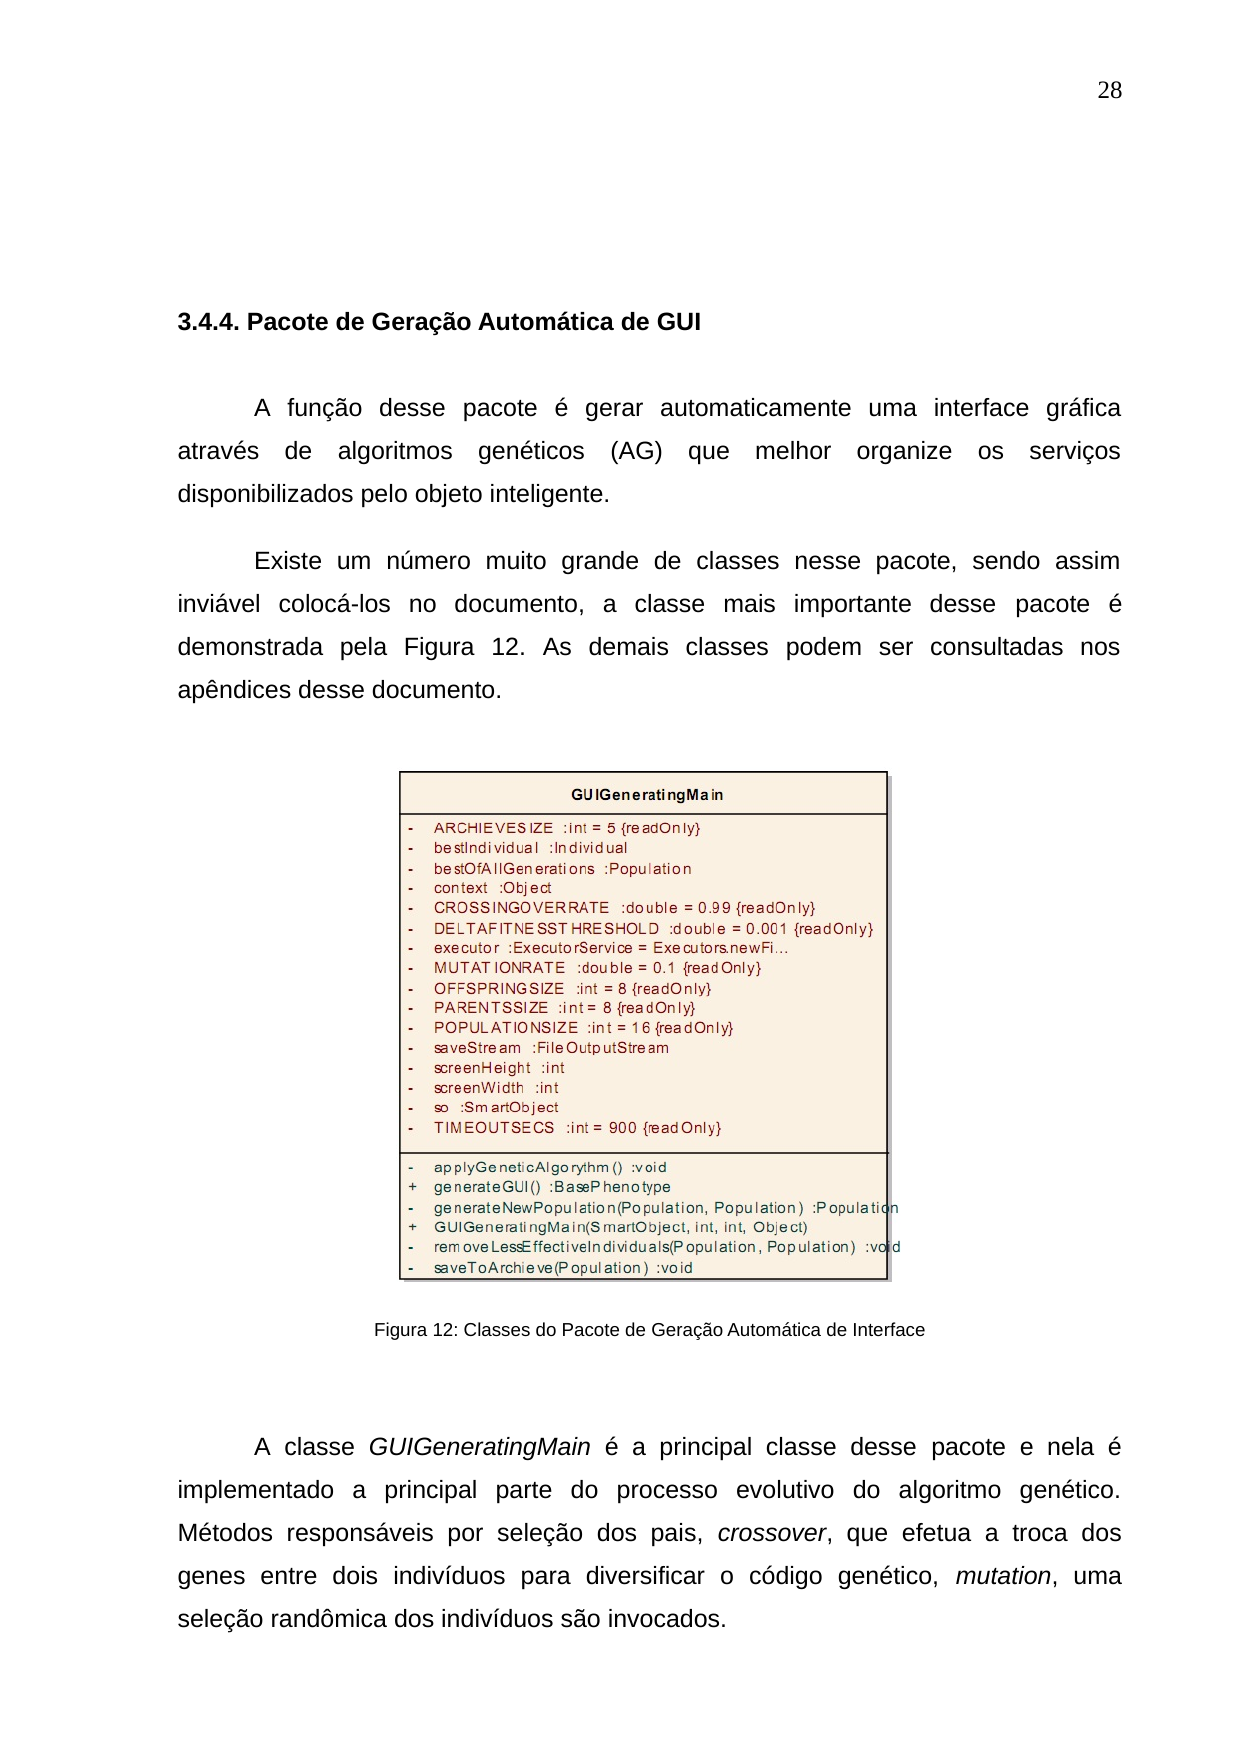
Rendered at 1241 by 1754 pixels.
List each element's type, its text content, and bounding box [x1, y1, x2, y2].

picture [396, 767, 904, 1282]
text Existe um número muito grande de classes nesse pacote, sendo assim inviável colocá-los no documento, a classe mais importante desse pacote é demonstrada pela Figura 12. As demais classes podem ser consultadas nos apêndices desse documento. [177, 546, 1122, 704]
text A classe GUIGeneratingMain é a principal classe desse pacote e nela é implementado a principal parte do processo evolutivo do algoritmo genético. Métodos responsáveis por seleção dos pais, crossover, que efetua a troca dos genes entre dois indivíduos para diversificar o código genético, mutation, uma seleção randômica dos indivíduos são invocados. [177, 1432, 1122, 1633]
text Figura 12: Classes do Pacote de Geração Automática de Interface [349, 1318, 950, 1340]
list Pacote de Geração Automática de GUI [177, 307, 1122, 335]
text A função desse pacote é gerar automaticamente uma interface gráfica através de algoritmos genéticos (AG) que melhor organize os serviços disponibilizados pelo objeto inteligente. [177, 393, 1122, 508]
